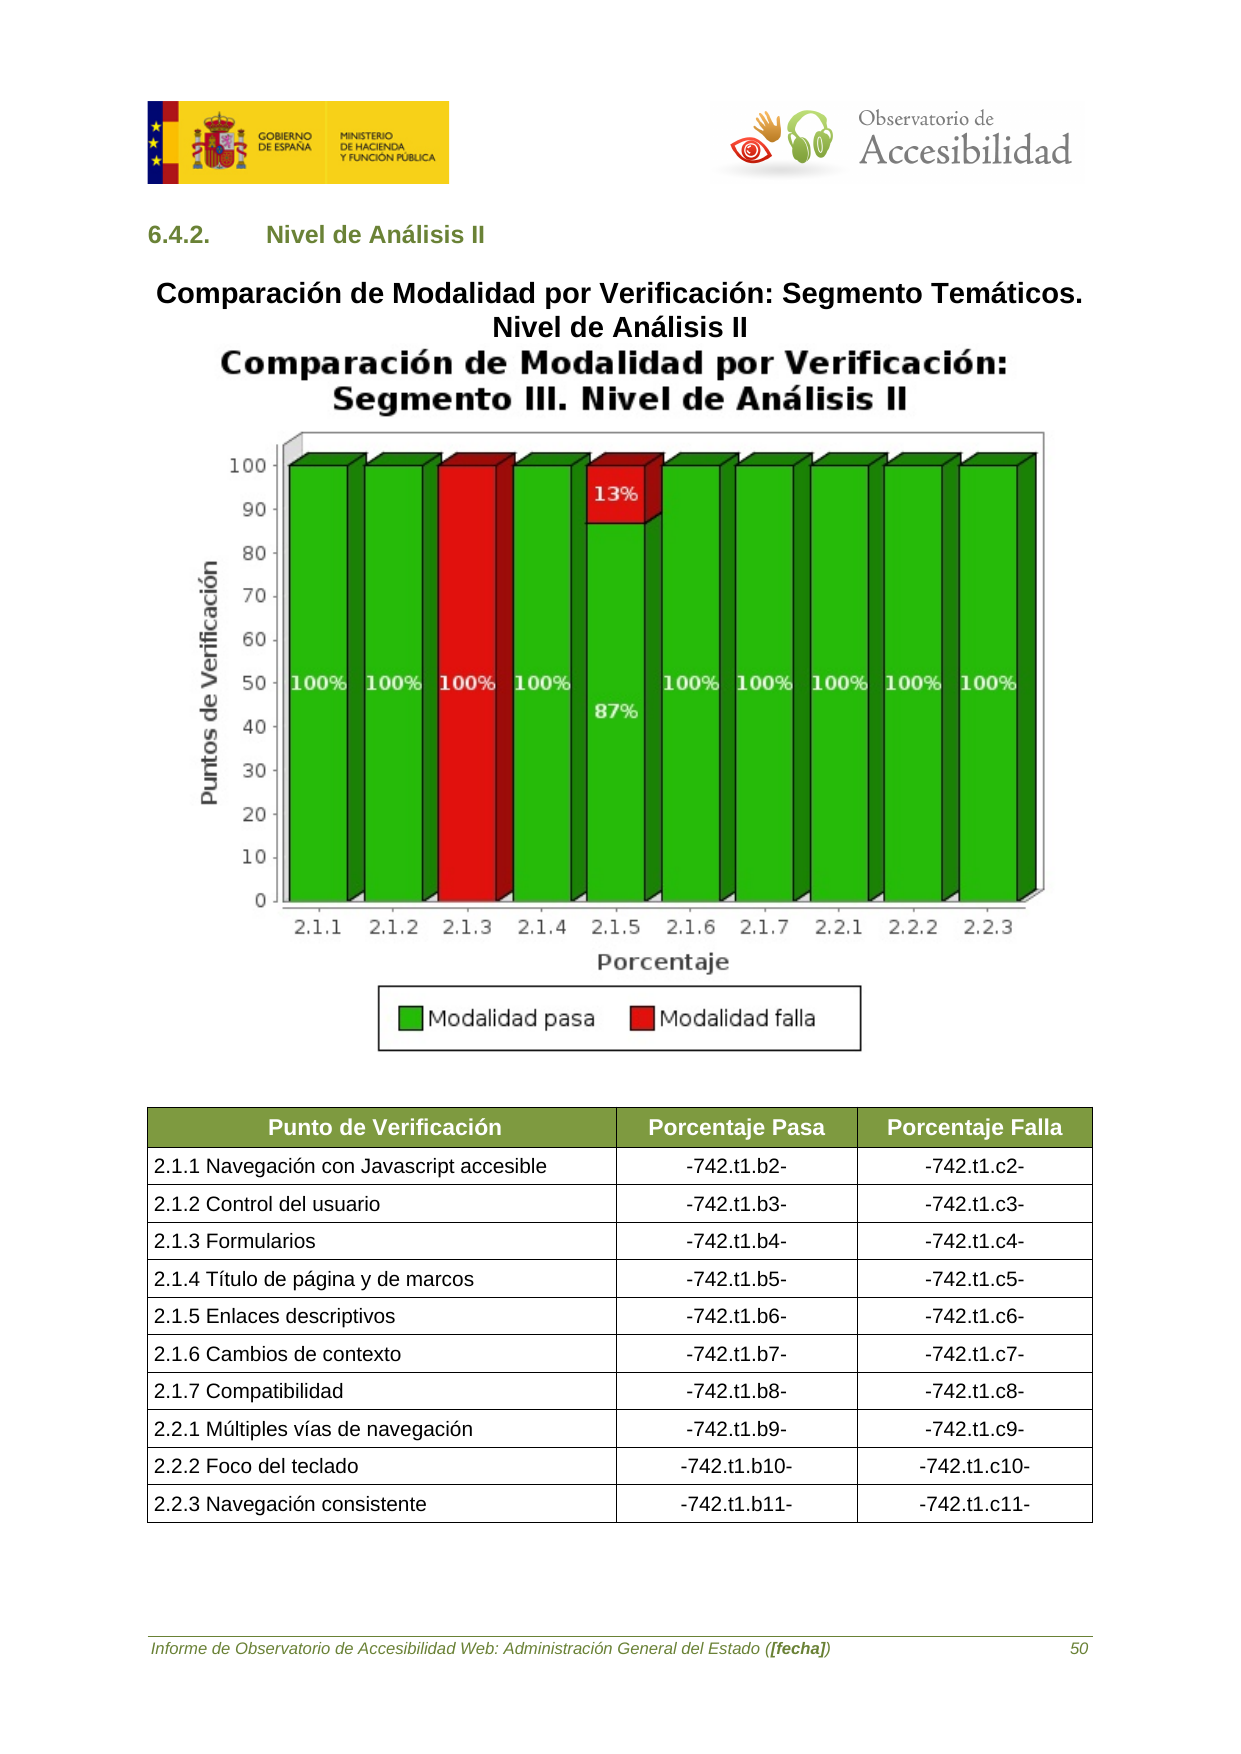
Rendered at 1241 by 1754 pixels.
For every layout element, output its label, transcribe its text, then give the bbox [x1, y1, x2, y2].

table_cell -742.t1.c11- [858, 1485, 1092, 1522]
table_cell 2.2.2 Foco del teclado [148, 1448, 616, 1484]
table_cell 2.1.5 Enlaces descriptivos [148, 1298, 616, 1334]
table_cell -742.t1.c5- [858, 1260, 1092, 1297]
table_cell 2.1.2 Control del usuario [148, 1185, 616, 1222]
table_cell -742.t1.b10- [617, 1448, 857, 1484]
table_cell -742.t1.c6- [858, 1298, 1092, 1334]
picture [147, 101, 450, 184]
table_cell -742.t1.c9- [858, 1410, 1092, 1447]
table_cell 2.1.3 Formularios [148, 1223, 616, 1259]
table_cell -742.t1.c10- [858, 1448, 1092, 1484]
table_cell 2.1.7 Compatibilidad [148, 1373, 616, 1409]
table_cell -742.t1.b3- [617, 1185, 857, 1222]
table_cell -742.t1.b8- [617, 1373, 857, 1409]
subtitle Nivel de Análisis II [148, 220, 1092, 248]
text Comparación de Modalidad por Verificación: Segmento Temáticos. Nivel de Análisis II [148, 276, 1092, 343]
table_header Porcentaje Falla [858, 1108, 1092, 1147]
table_cell -742.t1.c3- [858, 1185, 1092, 1222]
table_cell -742.t1.c7- [858, 1335, 1092, 1372]
table_cell -742.t1.b4- [617, 1223, 857, 1259]
table_cell -742.t1.b2- [617, 1148, 857, 1184]
table_cell 2.2.3 Navegación consistente [148, 1485, 616, 1522]
table_cell 2.2.1 Múltiples vías de navegación [148, 1410, 616, 1447]
table_cell -742.t1.b5- [617, 1260, 857, 1297]
table_header Porcentaje Pasa [617, 1108, 857, 1147]
table_cell -742.t1.c4- [858, 1223, 1092, 1259]
table_cell -742.t1.b9- [617, 1410, 857, 1447]
table_header Punto de Verificación [148, 1108, 616, 1147]
table_cell -742.t1.b11- [617, 1485, 857, 1522]
table_cell 2.1.4 Título de página y de marcos [148, 1260, 616, 1297]
table_cell 2.1.1 Navegación con Javascript accesible [148, 1148, 616, 1184]
table_cell -742.t1.b7- [617, 1335, 857, 1372]
table_cell -742.t1.c8- [858, 1373, 1092, 1409]
table_cell -742.t1.b6- [617, 1298, 857, 1334]
picture [178, 343, 1062, 1053]
table_cell -742.t1.c2- [858, 1148, 1092, 1184]
picture [710, 101, 1086, 184]
table_cell 2.1.6 Cambios de contexto [148, 1335, 616, 1372]
